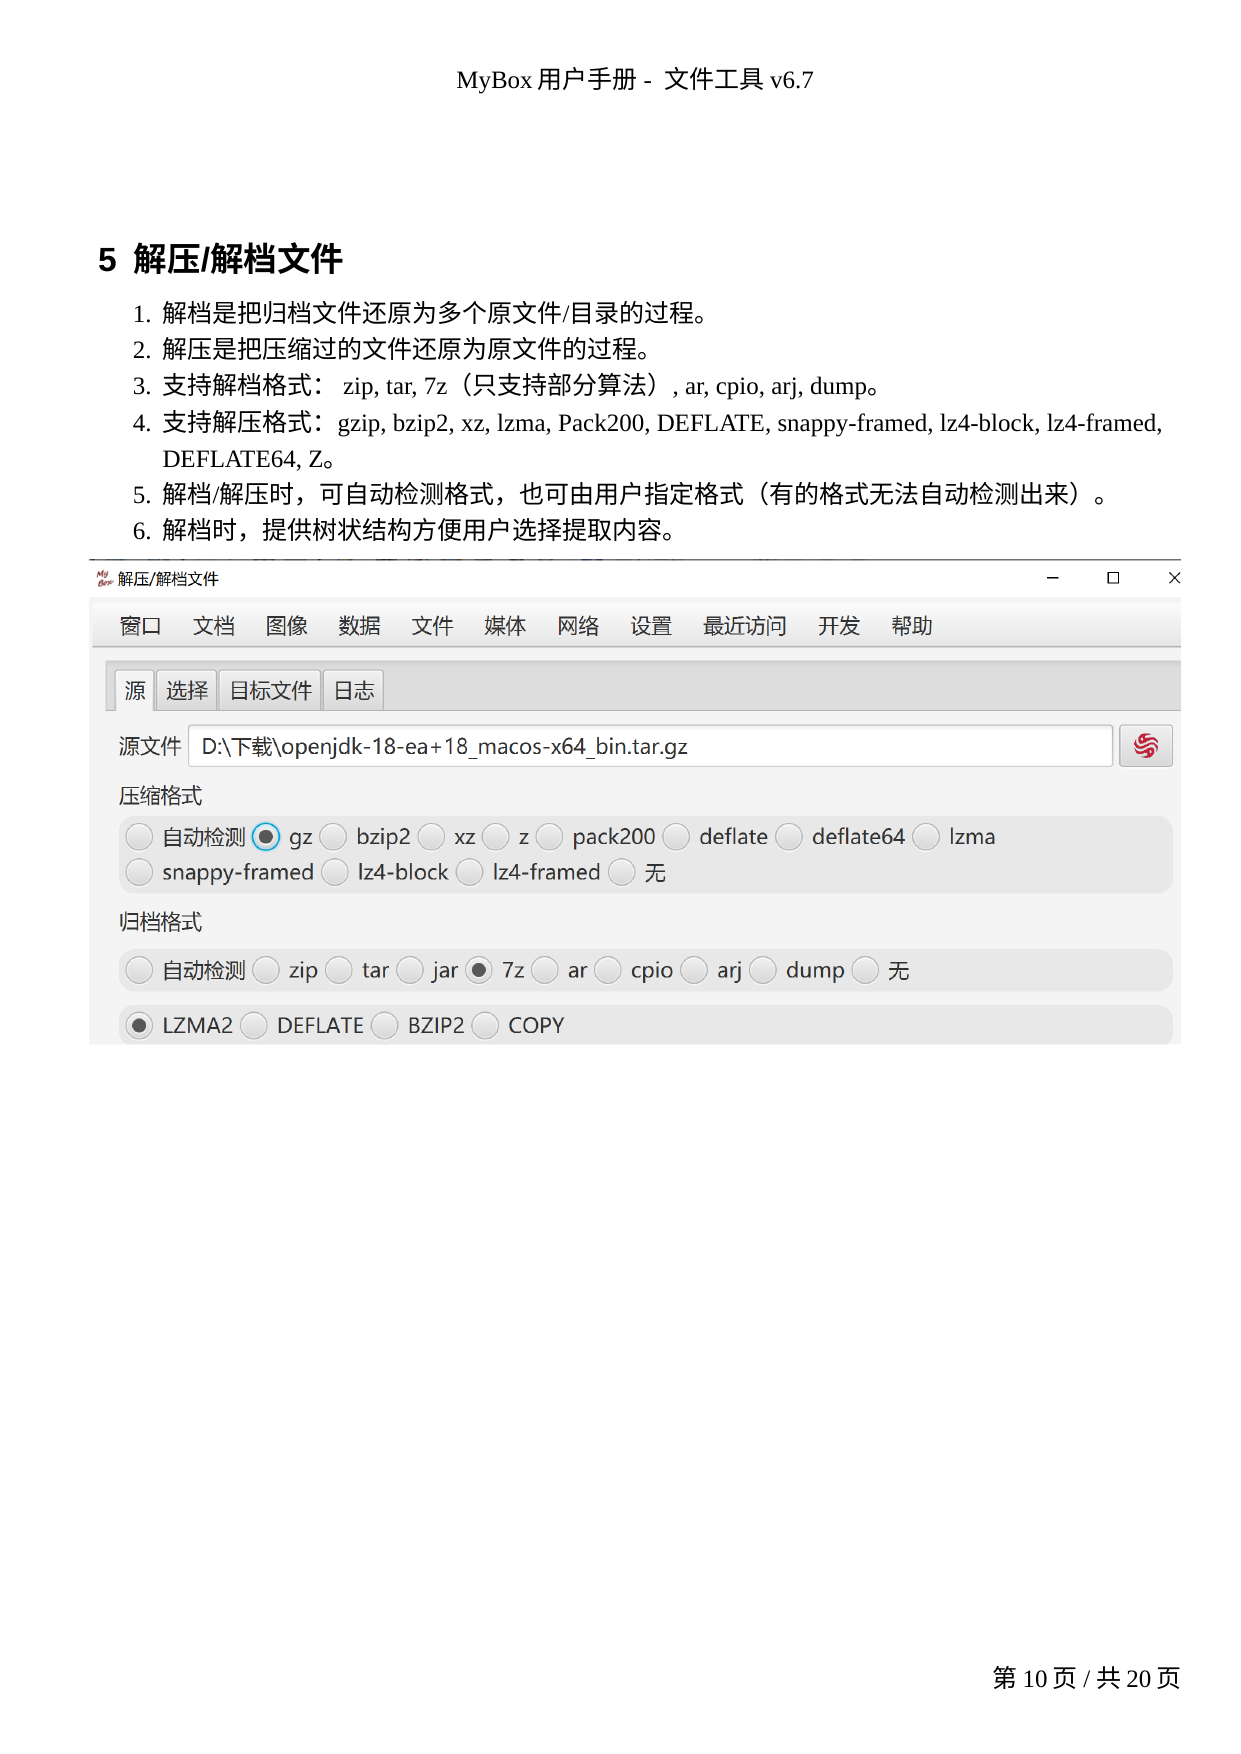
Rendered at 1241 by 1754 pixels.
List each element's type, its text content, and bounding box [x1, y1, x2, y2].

list 解档/解压时，可自动检测格式，也可由用户指定格式（有的格式无法自动检测出来）。 [133, 474, 1181, 511]
list 解档是把归档文件还原为多个原文件/目录的过程。 [133, 293, 1181, 329]
list 解压是把压缩过的文件还原为原文件的过程。 [133, 329, 1181, 366]
list 支持解档格式： zip, tar, 7z（只支持部分算法）, ar, cpio, arj, dump。 [133, 366, 1181, 402]
picture [88, 559, 1182, 1045]
list 解档时，提供树状结构方便用户选择提取内容。 [133, 511, 1181, 547]
list 支持解压格式：gzip, bzip2, xz, lzma, Pack200, DEFLATE, snappy-framed, lz4-block, lz4-framed, DEFLATE64, Z。 [133, 402, 1181, 474]
subtitle 解压/解档文件 [88, 232, 1181, 281]
